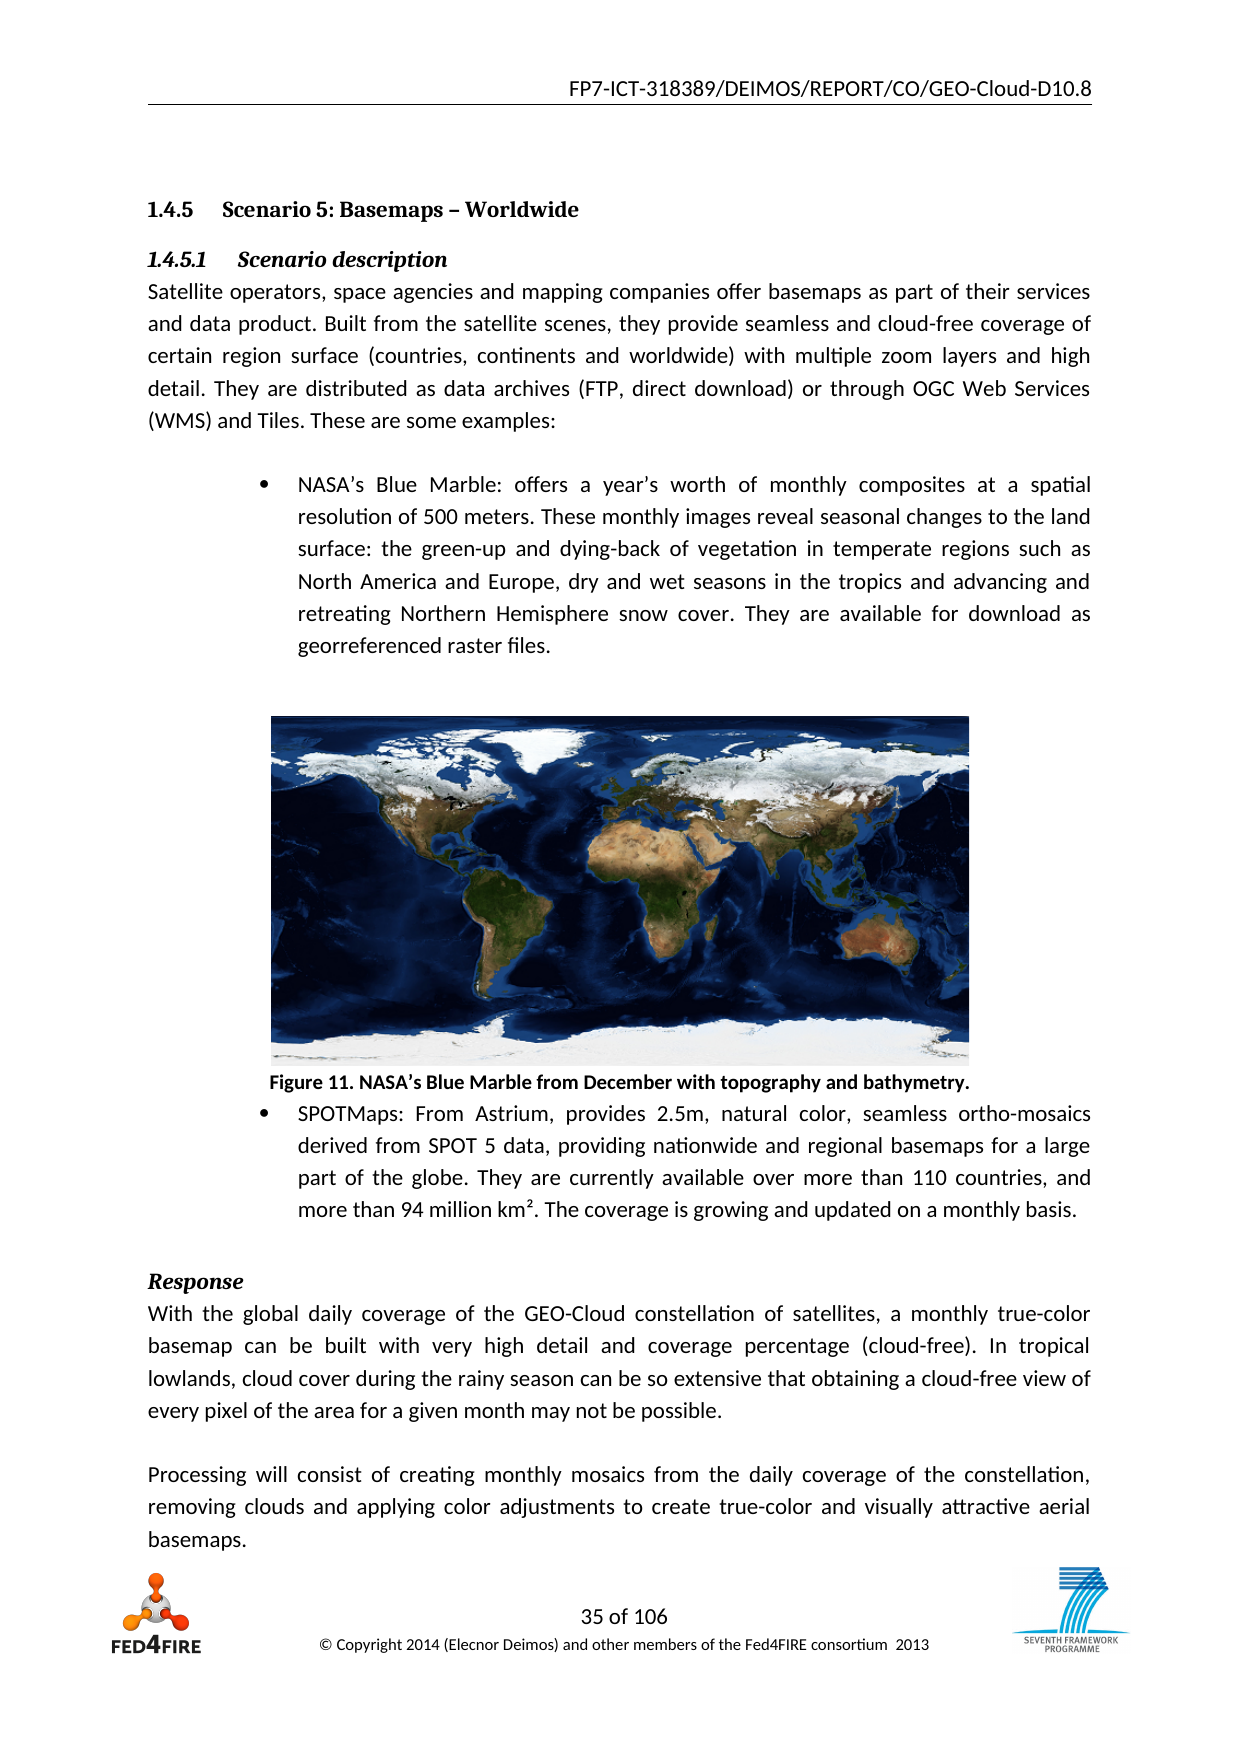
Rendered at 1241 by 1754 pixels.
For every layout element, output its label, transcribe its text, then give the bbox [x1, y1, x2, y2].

subtitle Scenario description [148, 247, 1092, 273]
subtitle Scenario 5: Basemaps – Worldwide [148, 197, 1092, 223]
text Figure 11. NASA’s Blue Marble from December with topography and bathymetry. [148, 1069, 1092, 1095]
text With the global daily coverage of the GEO-Cloud constellation of satellites, a monthly true-color basemap can be built with very high detail and coverage percentage (cloud-free). In tropical lowlands, cloud cover during the rainy season can be so extensive that obtaining a cloud-free view of every pixel of the area for a given month may not be possible. [148, 1299, 1092, 1424]
list SPOTMaps: From Astrium, provides 2.5m, natural color, seamless ortho-mosaics derived from SPOT 5 data, providing nationwide and regional basemaps for a large part of the globe. They are currently available over more than 110 countries, and more than 94 million km². The coverage is growing and updated on a monthly basis. [260, 1099, 1092, 1223]
text Processing will consist of creating monthly mosaics from the daily coverage of the constellation, removing clouds and applying color adjustments to create true-color and visually attractive aerial basemaps. [148, 1460, 1092, 1553]
text Satellite operators, space agencies and mapping companies offer basemaps as part of their services and data product. Built from the satellite scenes, they provide seamless and cloud-free coverage of certain region surface (countries, continents and worldwide) with multiple zoom layers and high detail. They are distributed as data archives (FTP, direct download) or through OGC Web Services (WMS) and Tiles. These are some examples: [148, 277, 1092, 434]
subtitle Response [148, 1269, 1092, 1296]
list NASA’s Blue Marble: offers a year’s worth of monthly composites at a spatial resolution of 500 meters. These monthly images reveal seasonal changes to the land surface: the green-up and dying-back of vegetation in temperate regions such as North America and Europe, dry and wet seasons in the tropics and advancing and retreating Northern Hemisphere snow cover. They are available for download as georreferenced raster files. [260, 470, 1092, 659]
